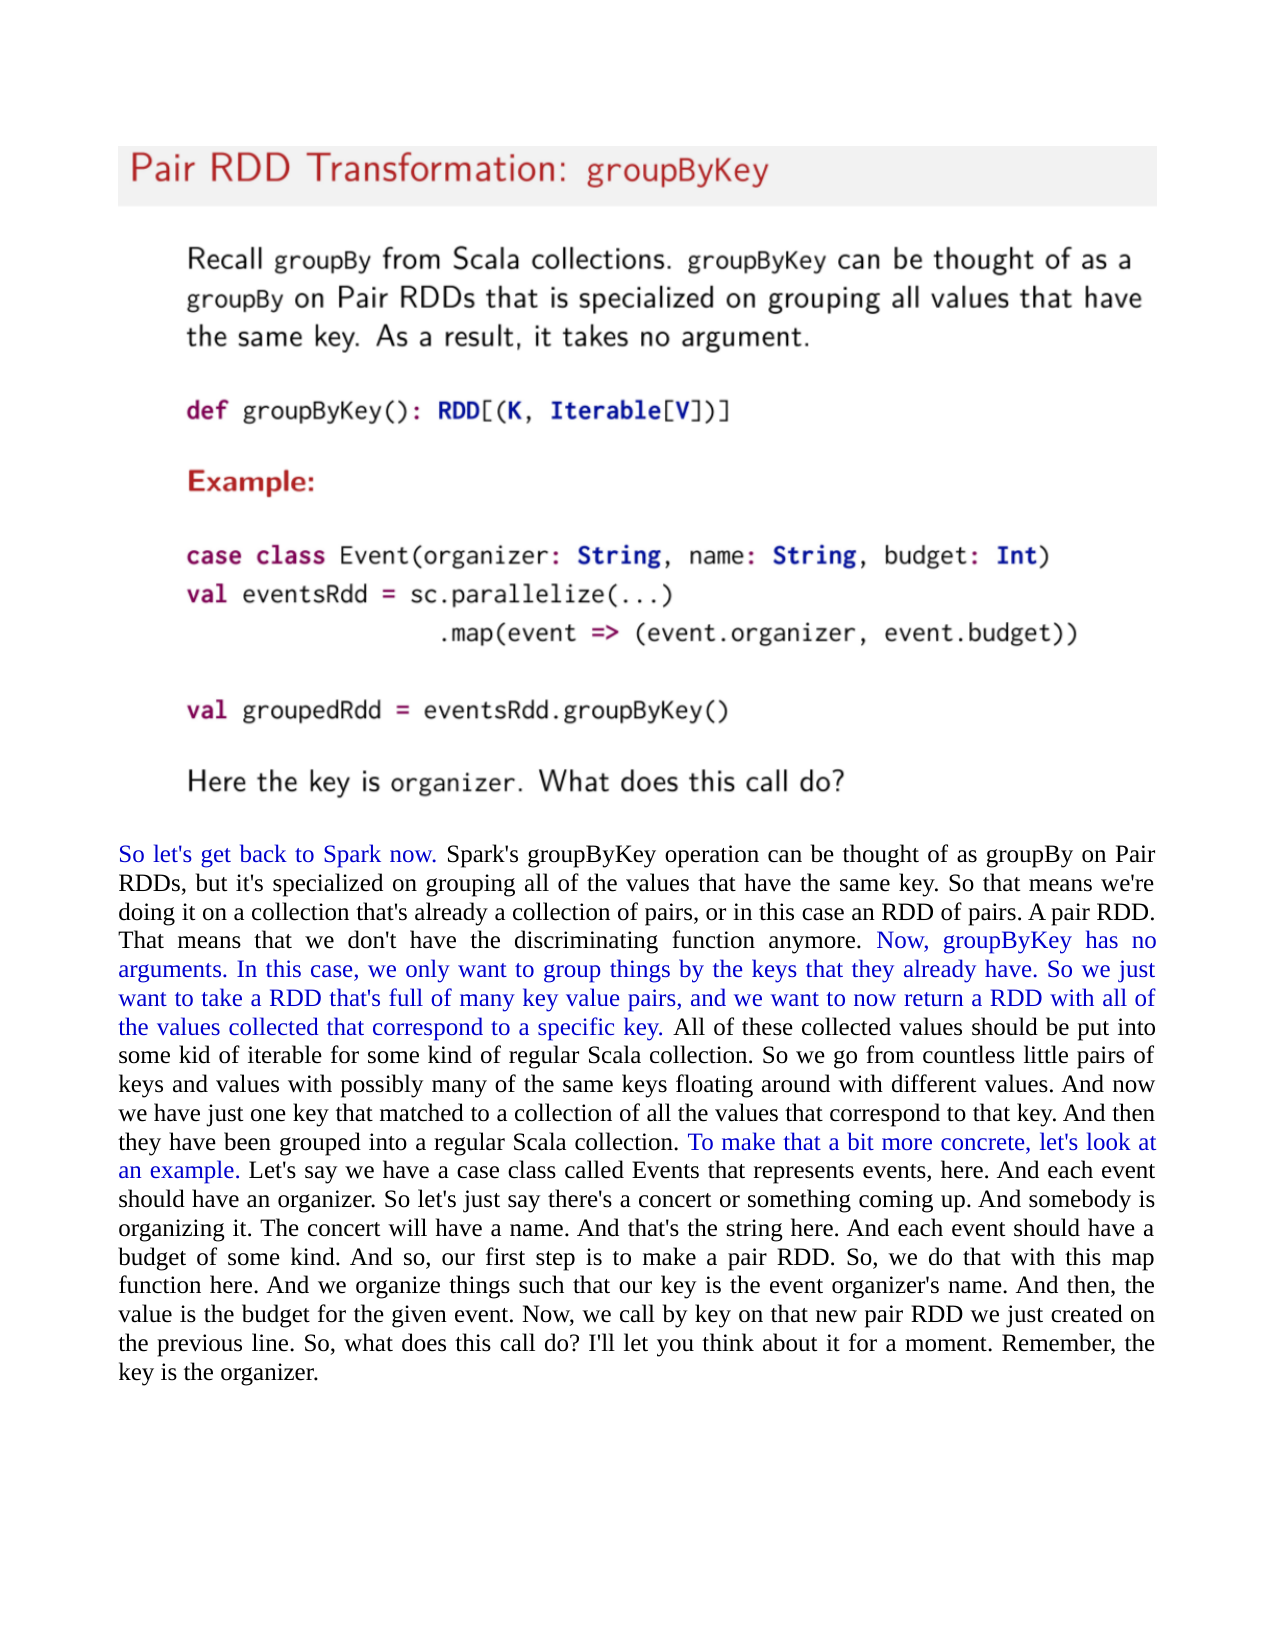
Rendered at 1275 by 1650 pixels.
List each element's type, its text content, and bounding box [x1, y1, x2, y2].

picture [118, 146, 1157, 811]
text So let's get back to Spark now. Spark's groupByKey operation can be thought of as groupBy on Pair RDDs, but it's specialized on grouping all of the values that have the same key. So that means we're doing it on a collection that's already a collection of pairs, or in this case an RDD of pairs. A pair RDD. That means that we don't have the discriminating function anymore. Now, groupByKey has no arguments. In this case, we only want to group things by the keys that they already have. So we just want to take a RDD that's full of many key value pairs, and we want to now return a RDD with all of the values collected that correspond to a specific key. All of these collected values should be put into some kid of iterable for some kind of regular Scala collection. So we go from countless little pairs of keys and values with possibly many of the same keys floating around with different values. And now we have just one key that matched to a collection of all the values that correspond to that key. And then they have been grouped into a regular Scala collection. To make that a bit more concrete, let's look at an example. Let's say we have a case class called Events that represents events, here. And each event should have an organizer. So let's just say there's a concert or something coming up. And somebody is organizing it. The concert will have a name. And that's the string here. And each event should have a budget of some kind. And so, our first step is to make a pair RDD. So, we do that with this map function here. And we organize things such that our key is the event organizer's name. And then, the value is the budget for the given event. Now, we call by key on that new pair RDD we just created on the previous line. So, what does this call do? I'll let you think about it for a moment. Remember, the key is the organizer. [118, 839, 1157, 1386]
